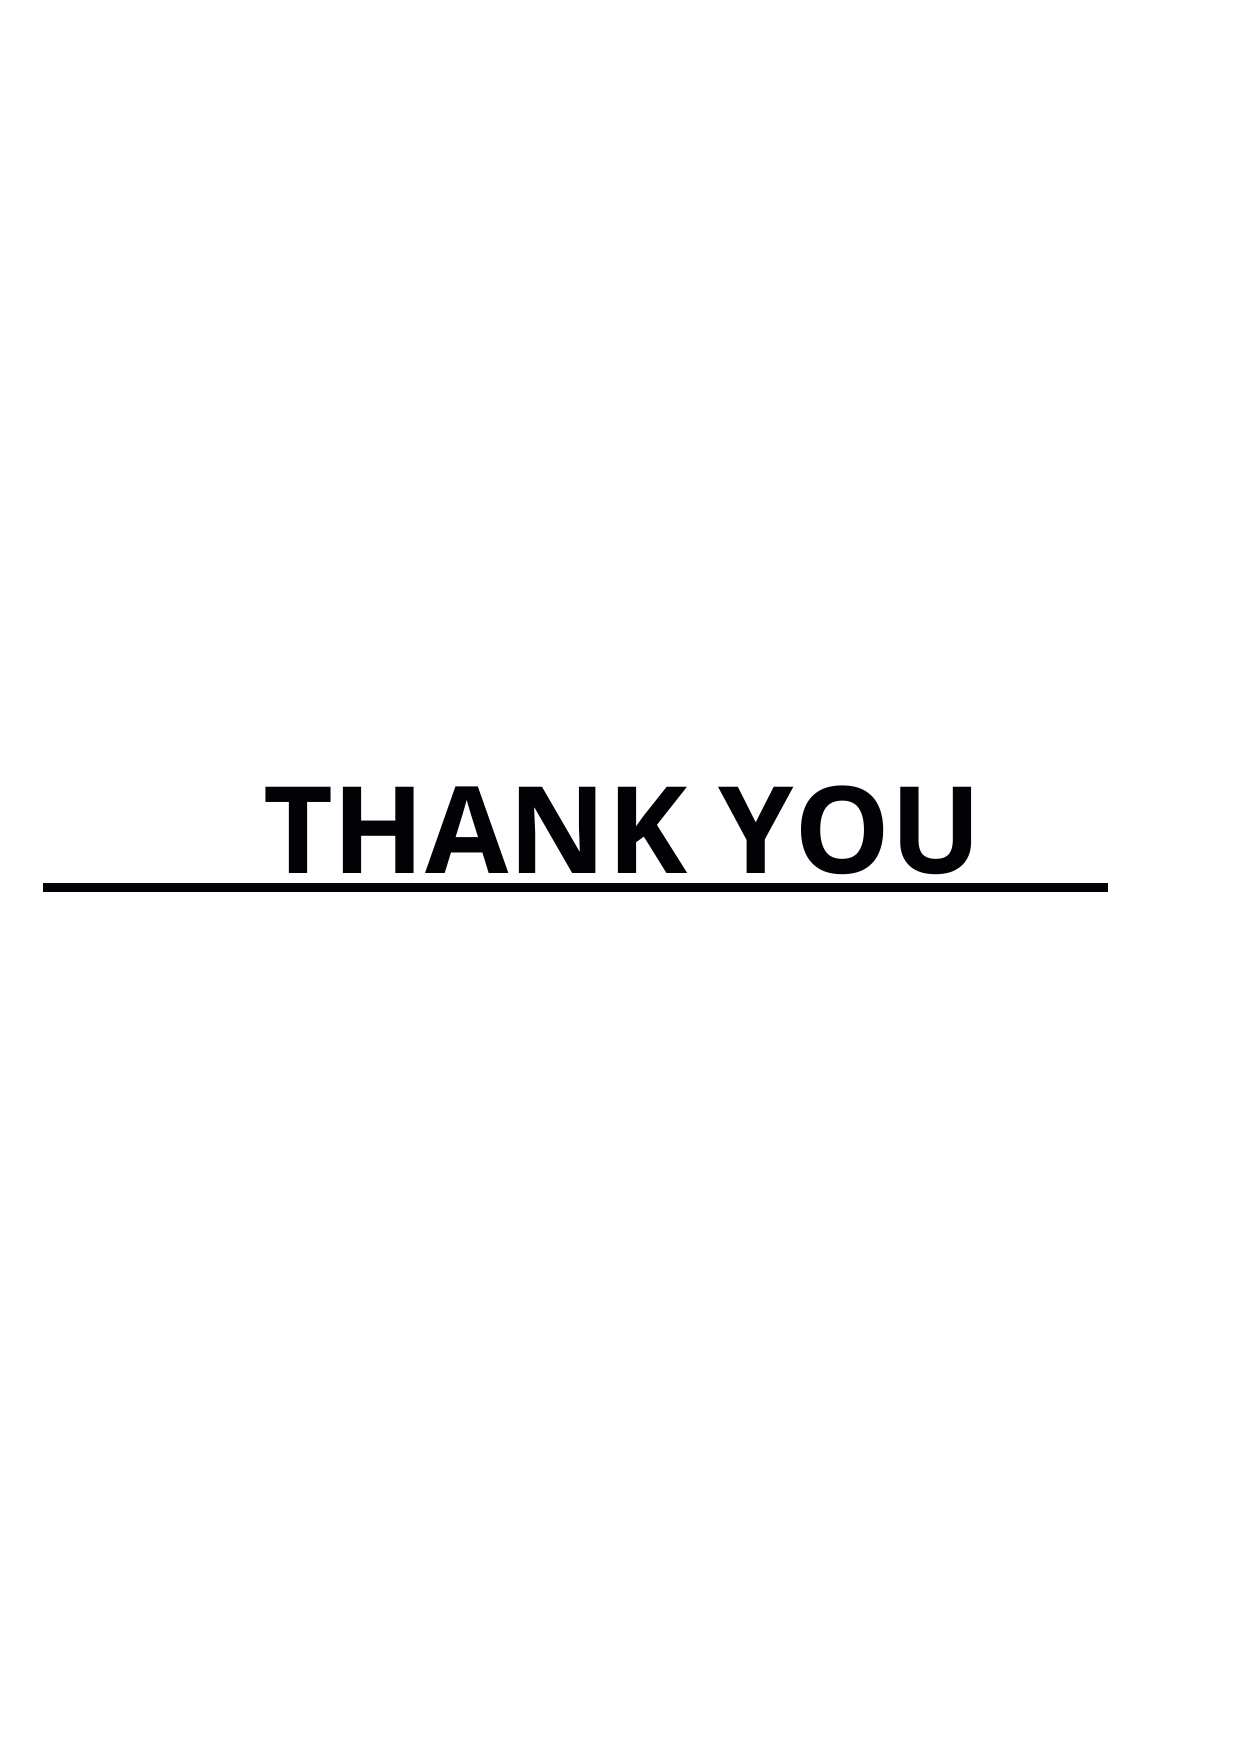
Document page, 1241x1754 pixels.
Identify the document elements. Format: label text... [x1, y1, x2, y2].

text THANK YOU [43, 745, 1113, 909]
